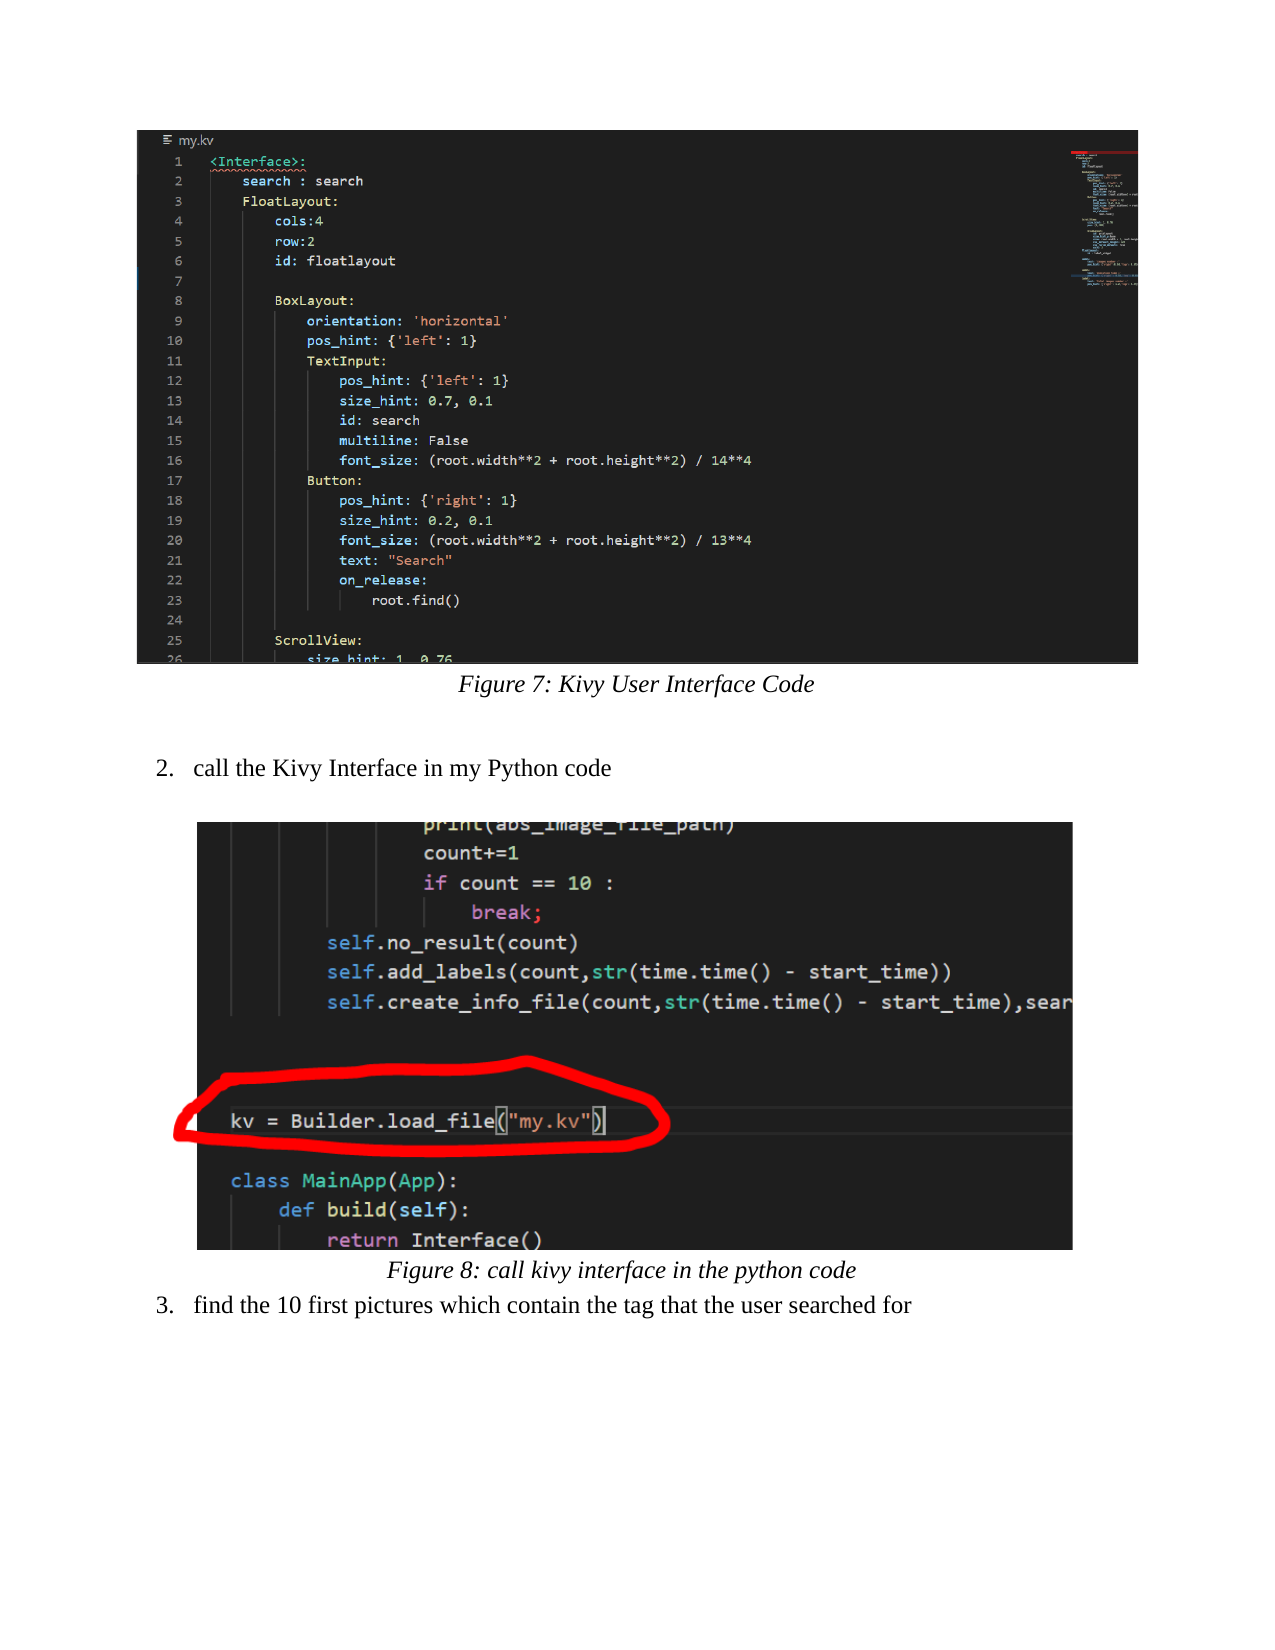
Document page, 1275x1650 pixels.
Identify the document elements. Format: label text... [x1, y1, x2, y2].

list [173, 810, 1073, 822]
list find the 10 first pictures which contain the tag that the user searched for [156, 802, 1157, 1318]
text Figure 7: Kivy User Interface Code [137, 664, 1138, 698]
list Figure 8: call kivy interface in the python code [173, 1250, 1073, 1284]
picture [172, 822, 1073, 1250]
picture [136, 130, 1139, 664]
list call the Kivy Interface in my Python code [156, 753, 1157, 782]
